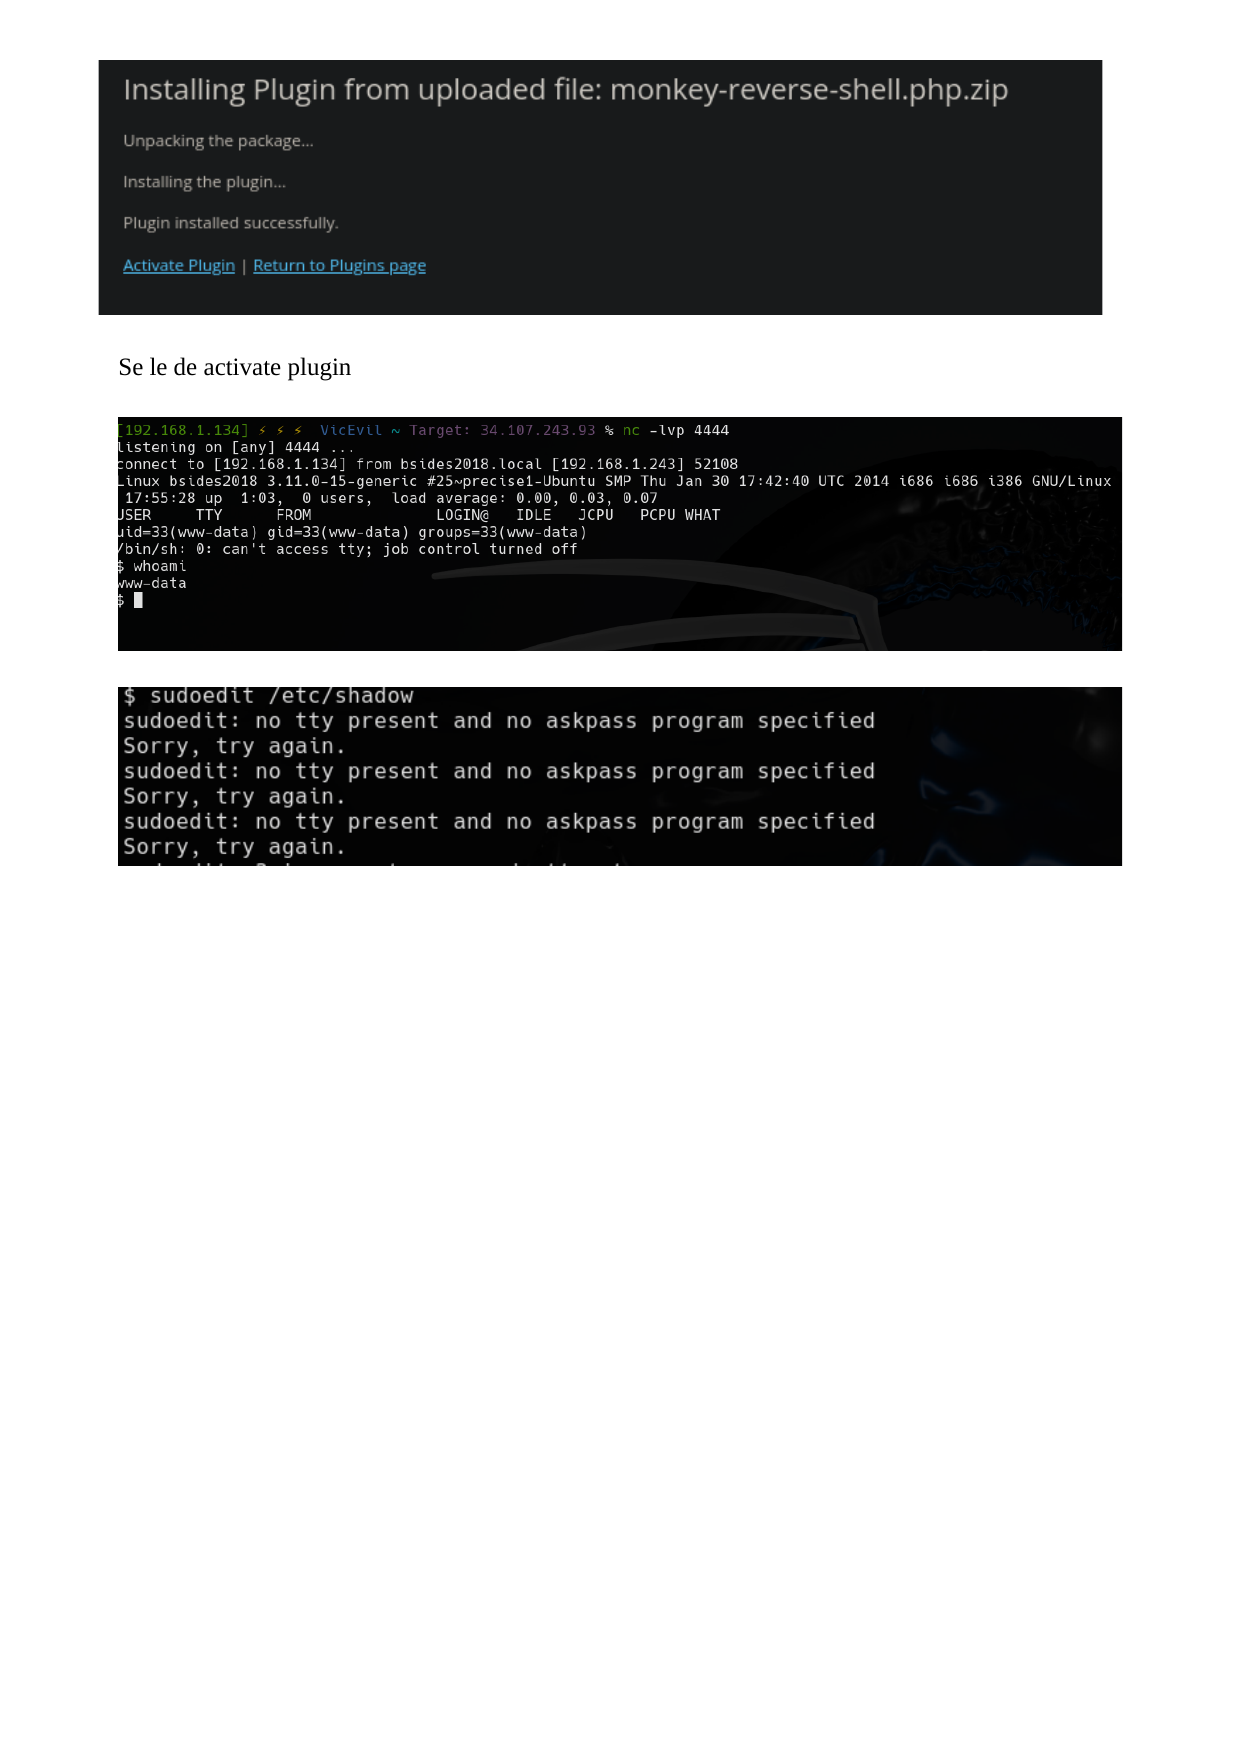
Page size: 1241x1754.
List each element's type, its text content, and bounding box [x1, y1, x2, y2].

picture [98, 60, 1103, 315]
picture [118, 417, 1123, 651]
text Se le de activate plugin [118, 352, 1122, 380]
picture [118, 687, 1123, 866]
